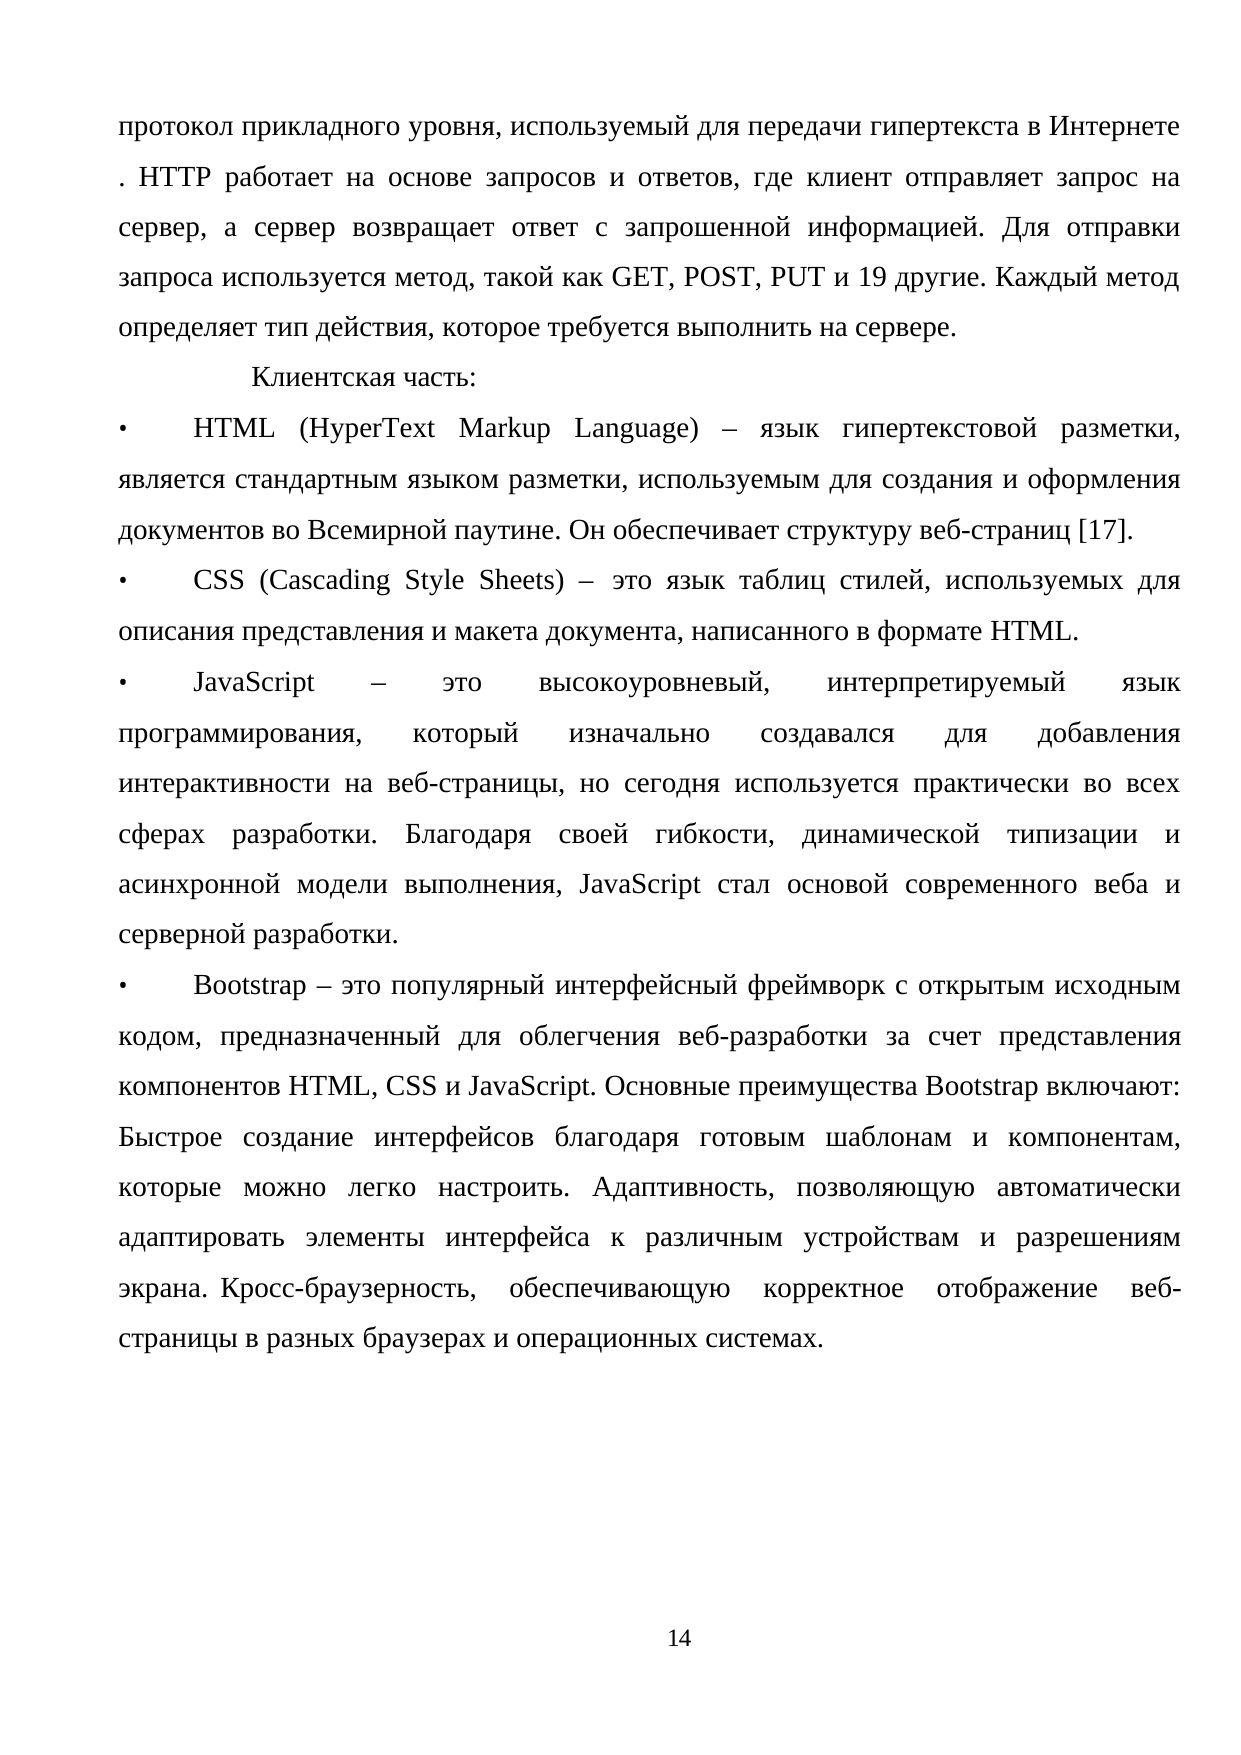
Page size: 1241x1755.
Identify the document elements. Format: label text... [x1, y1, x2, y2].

list JavaScript – это высокоуровневый, интерпретируемый язык программирования, который изначально создавался для добавления интерактивности на веб-страницы, но сегодня используется практически во всех сферах разработки. Благодаря своей гибкости, динамической типизации и асинхронной модели выполнения, JavaScript стал основой современного веба и серверной разработки. [118, 664, 1182, 950]
list HTML (HyperText Markup Language) – язык гипертекстовой разметки, является стандартным языком разметки, используемым для создания и оформления документов во Всемирной паутине. Он обеспечивает структуру веб-страниц [17]. [118, 410, 1182, 545]
text Клиентская часть: [251, 360, 1241, 393]
list CSS (Cascading Style Sheets) – это язык таблиц стилей, используемых для описания представления и макета документа, написанного в формате HTML. [118, 562, 1181, 647]
list протокол прикладного уровня, используемый для передачи гипертекста в Интернете . HTTP работает на основе запросов и ответов, где клиент отправляет запрос на сервер, а сервер возвращает ответ с запрошенной информацией. Для отправки запроса используется метод, такой как GET, POST, PUT и 19 другие. Каждый метод определяет тип действия, которое требуется выполнить на сервере. [118, 108, 1182, 343]
list Bootstrap – это популярный интерфейсный фреймворк с открытым исходным кодом, предназначенный для облегчения веб-разработки за счет представления компонентов HTML, CSS и JavaScript. Основные преимущества Bootstrap включают: Быстрое создание интерфейсов благодаря готовым шаблонам и компонентам, которые можно легко настроить. Адаптивность, позволяющую автоматически адаптировать элементы интерфейса к различным устройствам и разрешениям экрана. Кросс-браузерность, обеспечивающую корректное отображение веб-страницы в разных браузерах и операционных системах. [118, 967, 1182, 1353]
